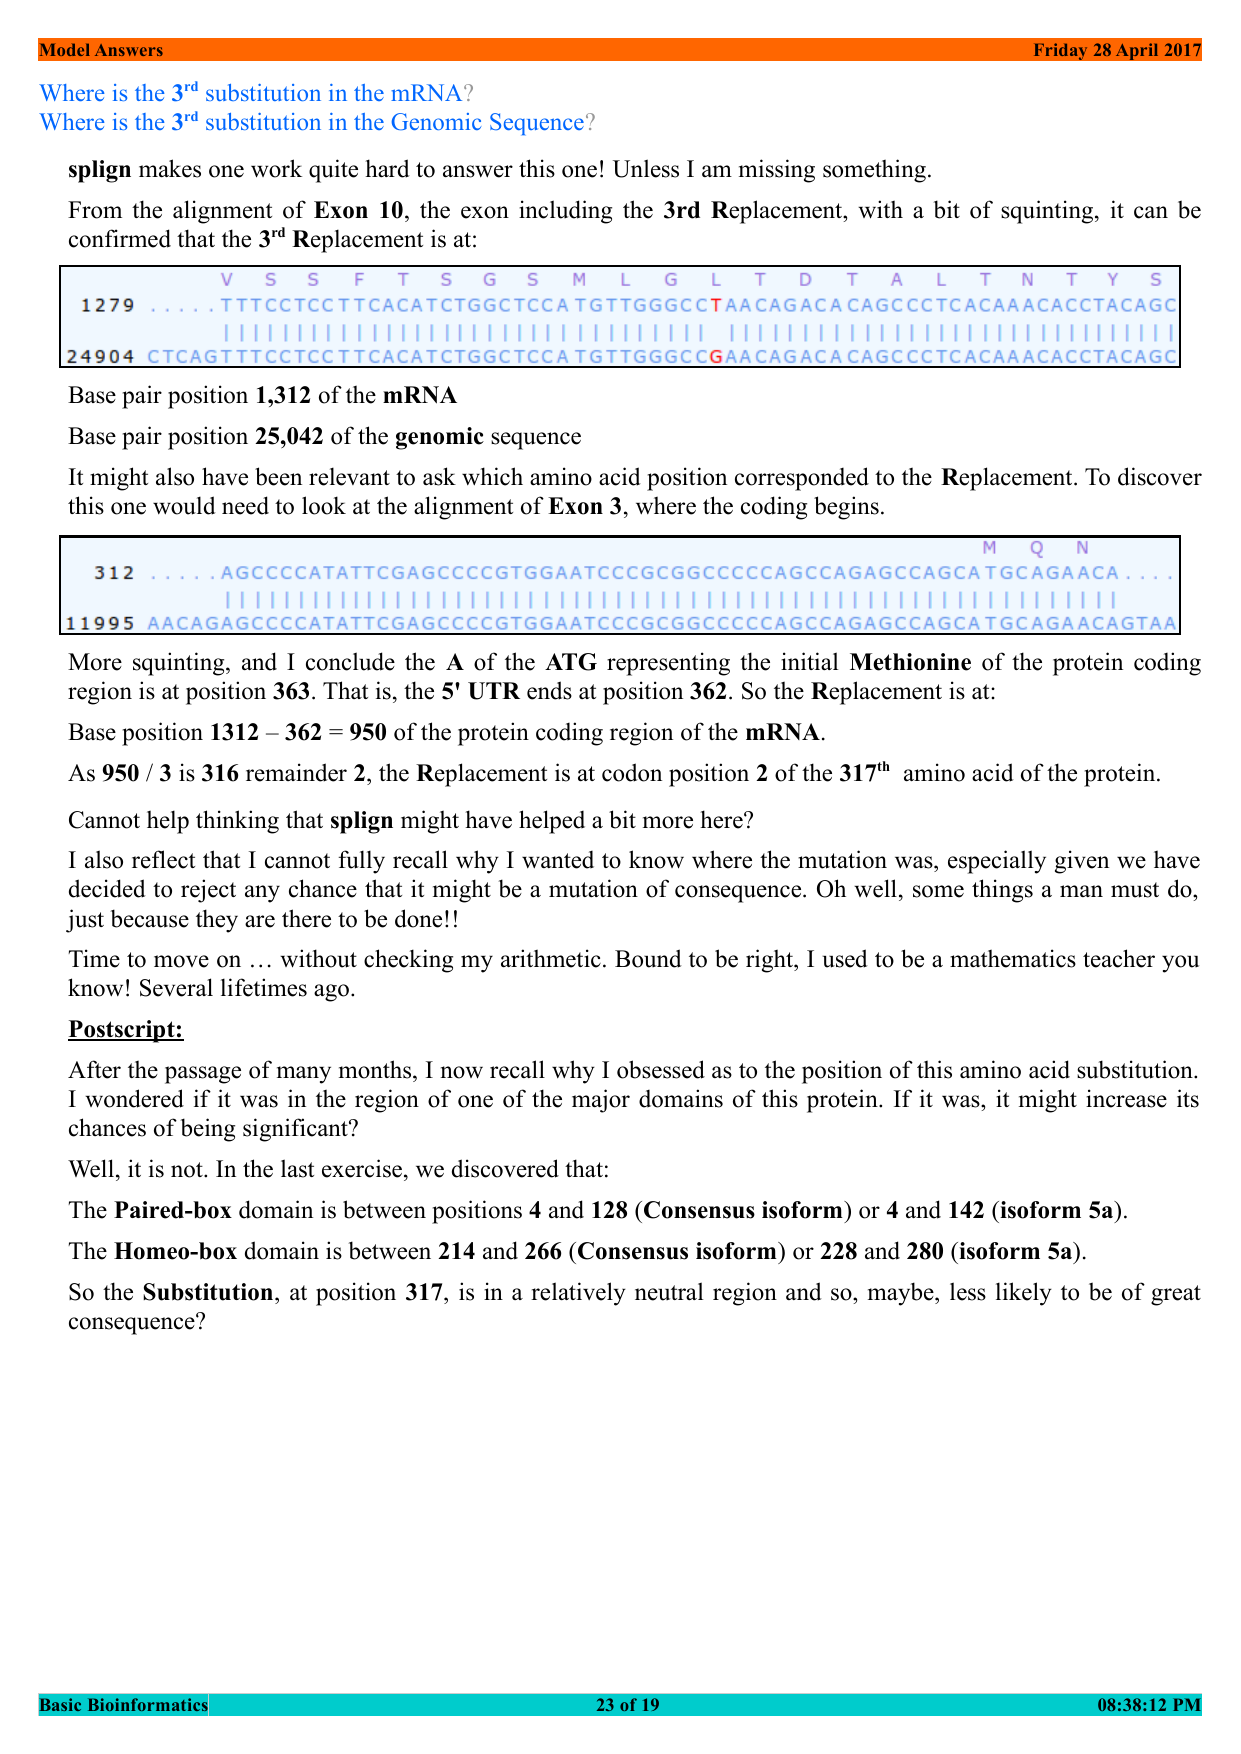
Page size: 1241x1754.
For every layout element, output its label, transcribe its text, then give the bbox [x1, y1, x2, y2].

text As 950 / 3 is 316 remainder 2, the Replacement is at codon position 2 of the 317th amino acid of the protein. [68, 758, 1202, 787]
text Where is the 3rd substitution in the mRNA? [38, 78, 1202, 107]
picture [61, 538, 1179, 633]
text From the alignment of Exon 10, the exon including the 3rd Replacement, with a bit of squinting, it can be confirmed that the 3rd Replacement is at: [68, 195, 1202, 253]
text The Homeo-box domain is between 214 and 266 (Consensus isoform) or 228 and 280 (isoform 5a). [68, 1236, 1202, 1265]
text Base pair position 1,312 of the mRNA [68, 265, 1202, 409]
text Well, it is not. In the last exercise, we discovered that: [68, 1154, 1202, 1183]
text Cannot help thinking that splign might have helped a bit more here? [68, 804, 1202, 833]
text More squinting, and I conclude the A of the ATG representing the initial Methionine of the protein coding region is at position 363. That is, the 5' UTR ends at position 362. So the Replacement is at: [68, 531, 1202, 705]
text After the passage of many months, I now recall why I obsessed as to the position of this amino acid substitution. I wondered if it was in the region of one of the major domains of this protein. If it was, it might increase its chances of being significant? [68, 1055, 1202, 1142]
text Base position 1312 – 362 = 950 of the protein coding region of the mRNA. [68, 717, 1202, 746]
text Time to move on … without checking my arithmetic. Bound to be right, I used to be a mathematics teacher you know! Several lifetimes ago. [68, 944, 1202, 1002]
text So the Substitution, at position 317, is in a relatively neutral region and so, maybe, less likely to be of great consequence? [68, 1276, 1202, 1334]
text The Paired-box domain is between positions 4 and 128 (Consensus isoform) or 4 and 142 (isoform 5a). [68, 1195, 1202, 1224]
text Postscript: [68, 1014, 1202, 1043]
text It might also have been relevant to ask which amino acid position corresponded to the Replacement. To discover this one would need to look at the alignment of Exon 3, where the coding begins. [68, 462, 1202, 520]
text splign makes one work quite hard to answer this one! Unless I am missing something. [68, 154, 1202, 183]
picture [61, 267, 1179, 366]
text Base pair position 25,042 of the genomic sequence [68, 421, 1202, 450]
text I also reflect that I cannot fully recall why I wanted to know where the mutation was, especially given we have decided to reject any chance that it might be a mutation of consequence. Oh well, some things a man must do, just because they are there to be done!! [68, 845, 1202, 932]
text Where is the 3rd substitution in the Genomic Sequence? [38, 107, 1202, 136]
